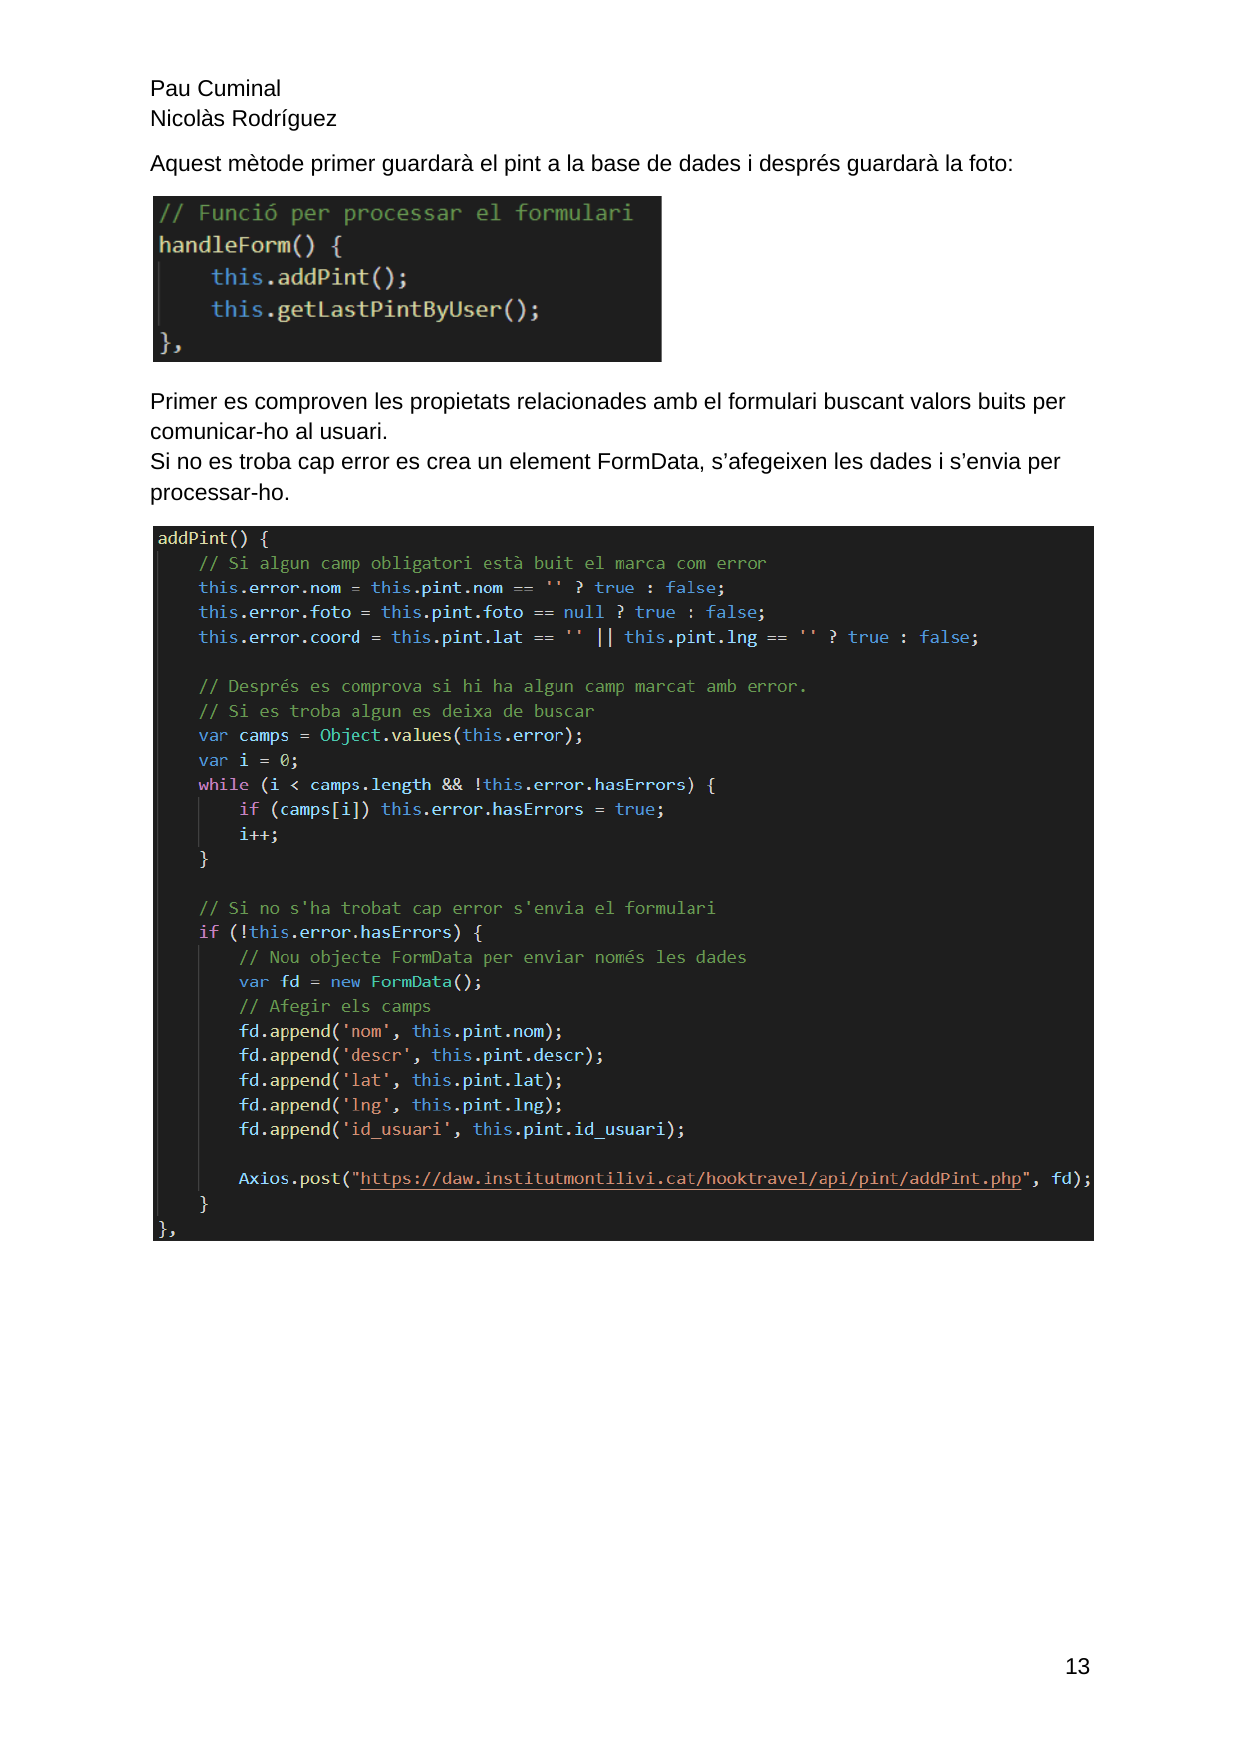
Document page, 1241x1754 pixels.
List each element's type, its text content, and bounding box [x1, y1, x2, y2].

picture [153, 196, 662, 362]
text Primer es comproven les propietats relacionades amb el formulari buscant valors buits per comunicar-ho al usuari. [150, 180, 1090, 444]
text Aquest mètode primer guardarà el pint a la base de dades i després guardarà la foto: [150, 150, 1090, 176]
picture [153, 526, 1094, 1241]
text Si no es troba cap error es crea un element FormData, s’afegeixen les dades i s’envia per processar-ho. [150, 448, 1090, 505]
